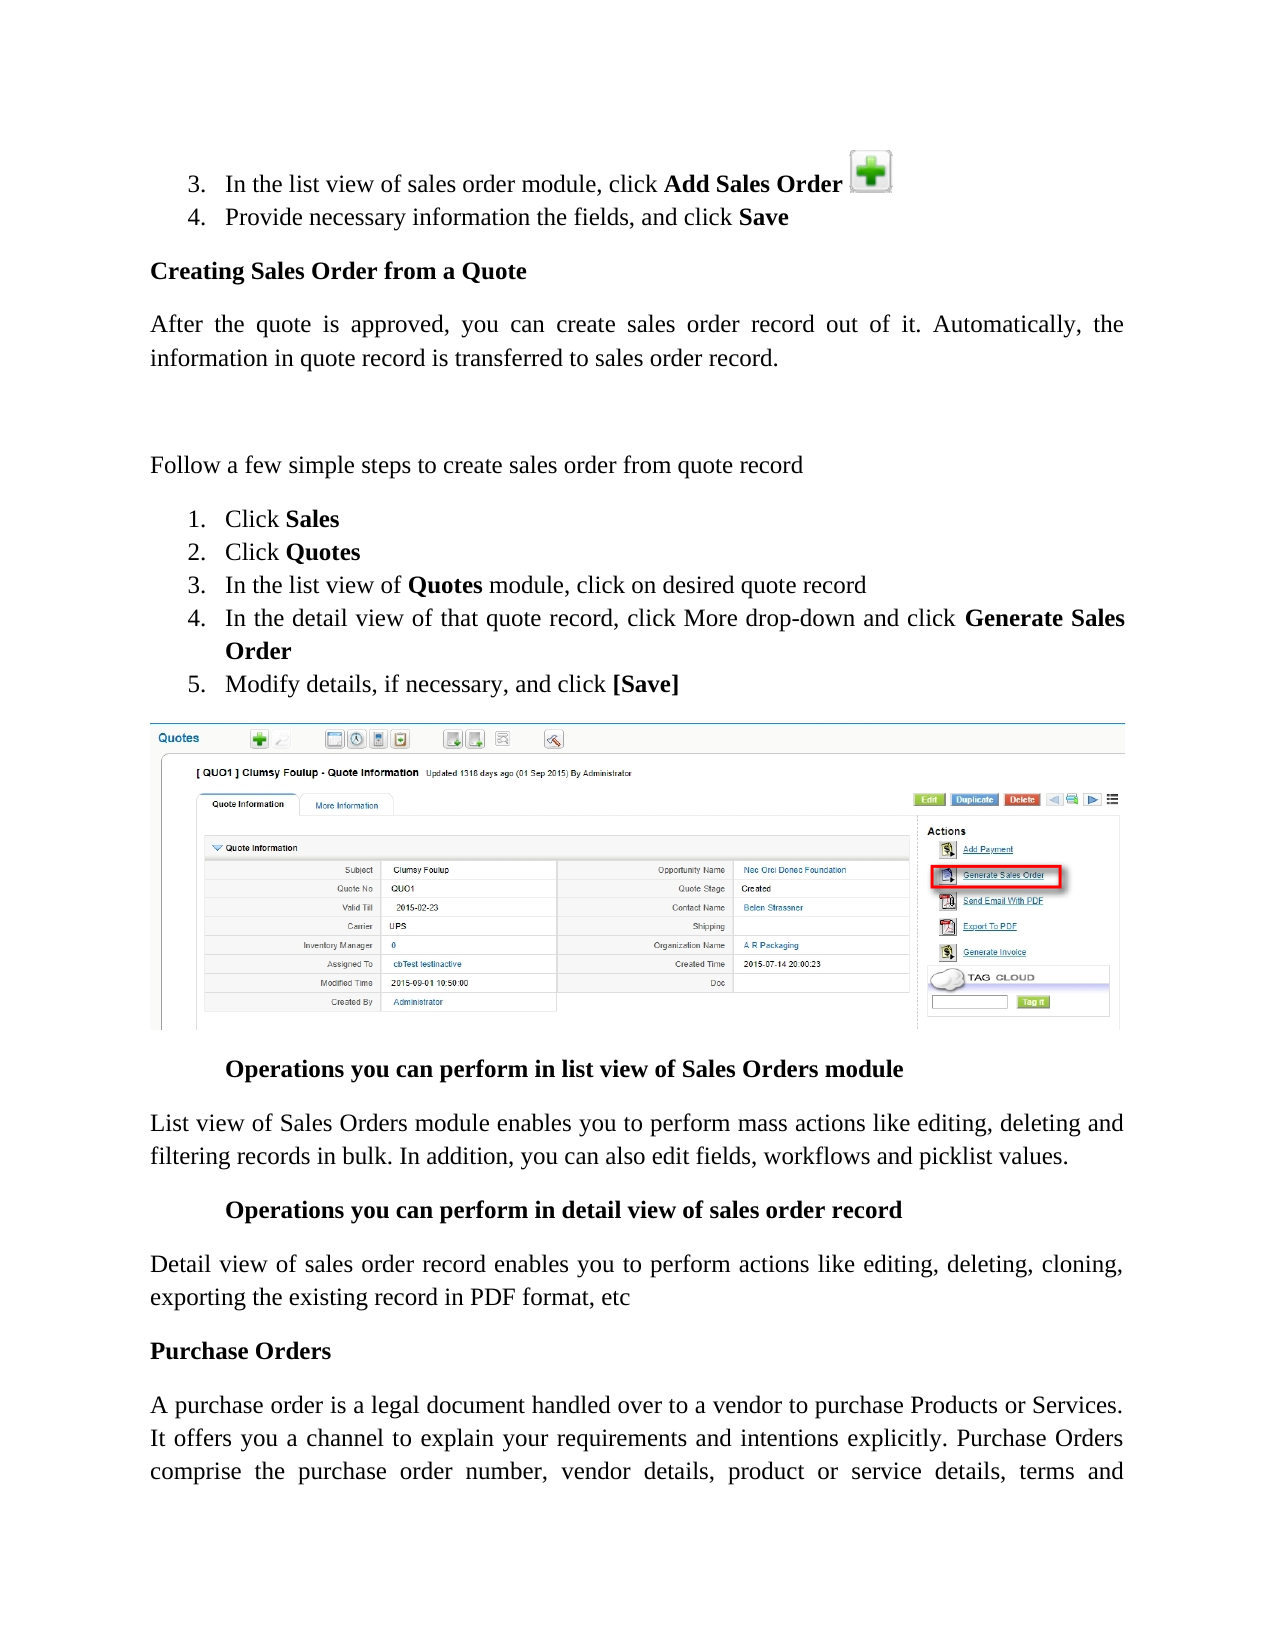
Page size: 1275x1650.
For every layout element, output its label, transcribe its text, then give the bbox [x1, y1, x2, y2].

list Click Sales [187, 504, 1125, 533]
list In the list view of Quotes module, click on desired quote record [187, 570, 1125, 599]
picture [849, 150, 893, 193]
text Creating Sales Order from a Quote [150, 256, 1125, 284]
text Purchase Orders [150, 1336, 1125, 1365]
list Click Quotes [187, 537, 1125, 566]
text Operations you can perform in detail view of sales order record [225, 1195, 1125, 1224]
list Provide necessary information the fields, and click Save [187, 202, 1125, 231]
text Operations you can perform in list view of Sales Orders module [225, 1054, 1125, 1083]
text After the quote is approved, you can create sales order record out of it. Automatically, the information in quote record is transferred to sales order record. [150, 309, 1125, 371]
text A purchase order is a legal document handled over to a vendor to purchase Products or Services. It offers you a channel to explain your requirements and intentions explicitly. Purchase Orders comprise the purchase order number, vendor details, product or service details, terms and [150, 1390, 1125, 1484]
list In the detail view of that quote record, click More drop-down and click Generate Sales Order [187, 603, 1125, 665]
list In the list view of sales order module, click Add Sales Order [187, 150, 1125, 198]
text Detail view of sales order record enables you to perform actions like editing, deleting, cloning, exporting the existing record in PDF format, etc [150, 1249, 1125, 1311]
picture [150, 723, 1125, 1030]
text List view of Sales Orders module enables you to perform mass actions like editing, deleting and filtering records in bulk. In addition, you can also edit fields, workflows and picklist values. [150, 1108, 1125, 1170]
text Follow a few simple steps to create sales order from quote record [150, 450, 1125, 479]
list Modify details, if necessary, and click [Save] [187, 669, 1125, 698]
